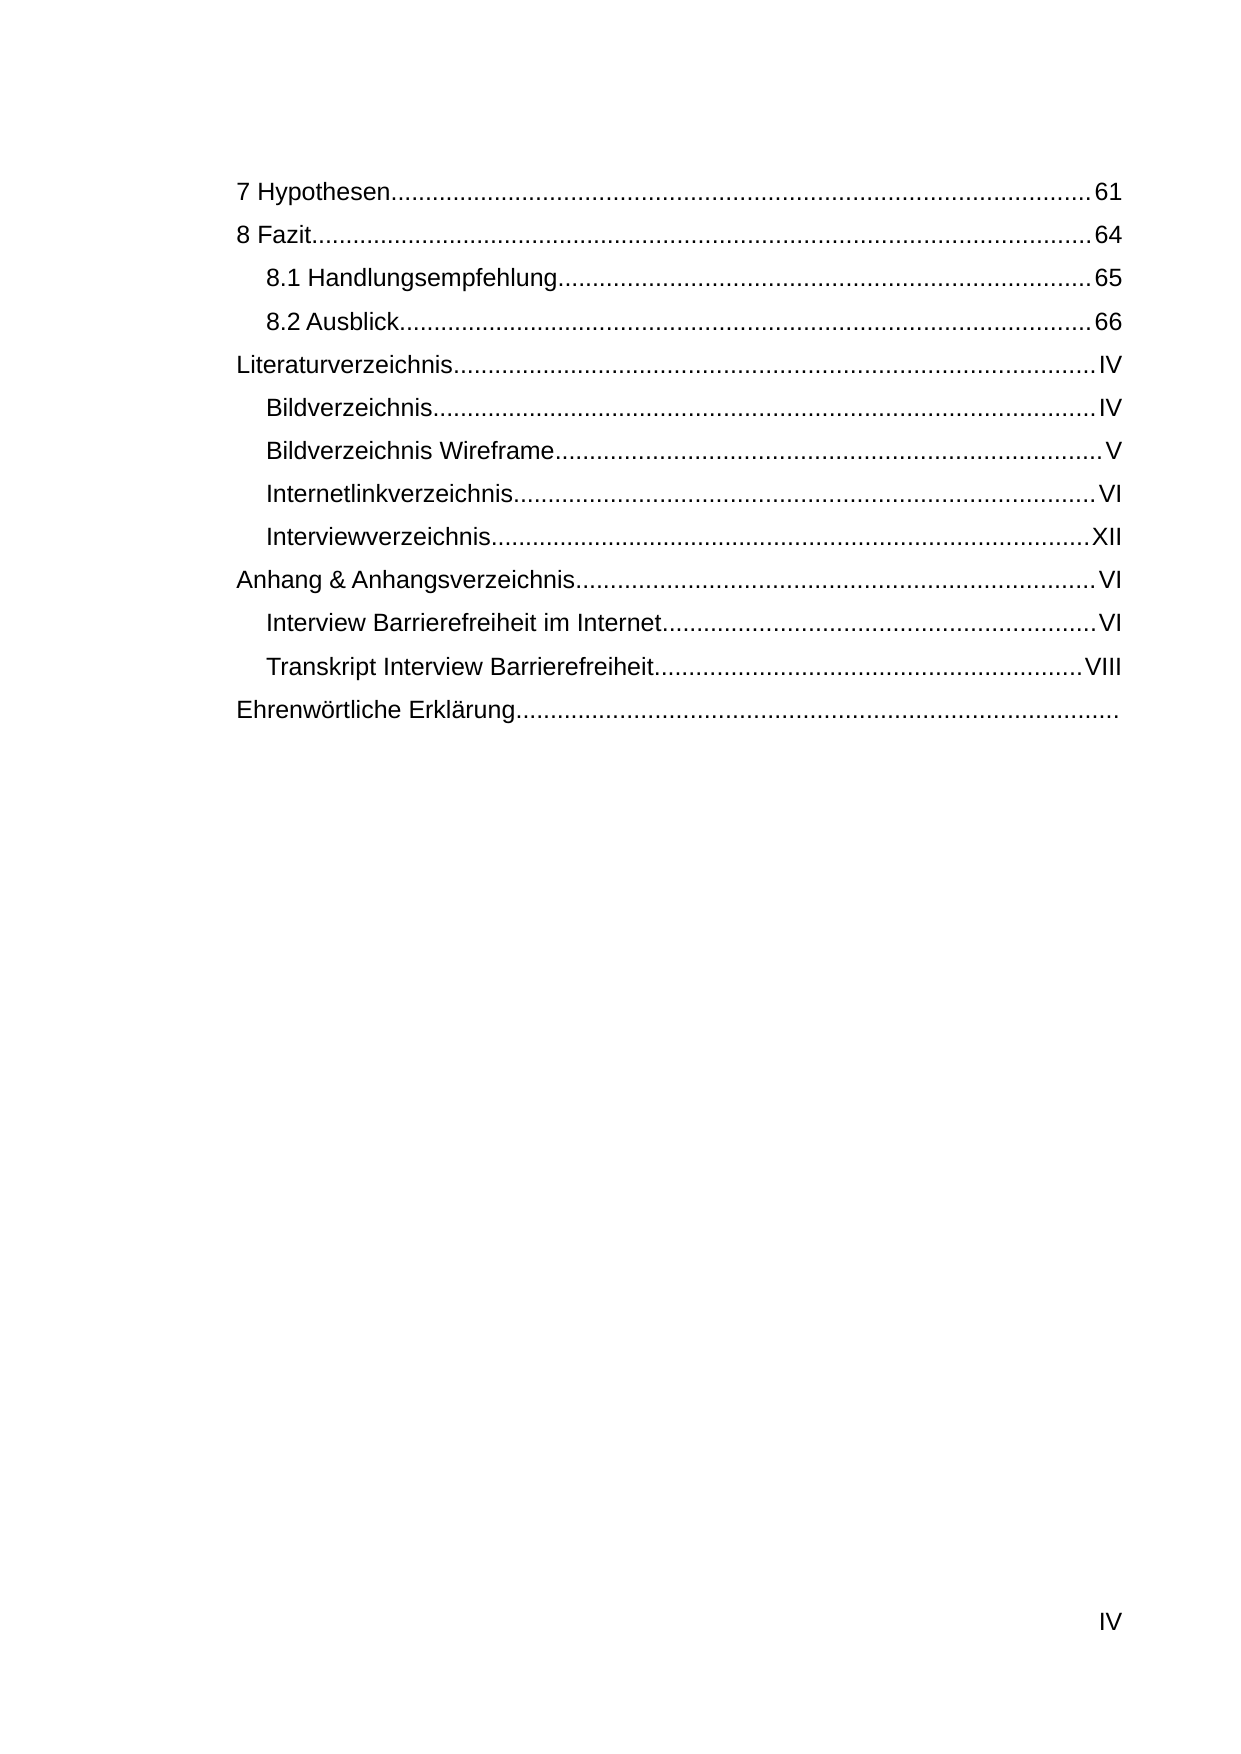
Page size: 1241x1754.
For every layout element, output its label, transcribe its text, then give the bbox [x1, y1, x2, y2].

text Transkript Interview Barrierefreiheit VIII [266, 652, 1122, 680]
text Interview Barrierefreiheit im Internet VI [266, 608, 1122, 637]
text Internetlinkverzeichnis VI [266, 479, 1122, 508]
text Bildverzeichnis Wireframe V [266, 436, 1122, 465]
text Anhang & Anhangsverzeichnis VI [236, 565, 1122, 594]
text 8.2 Ausblick 66 [266, 307, 1122, 335]
text Interviewverzeichnis XII [266, 522, 1122, 551]
text Literaturverzeichnis IV [236, 350, 1122, 378]
text 8 Fazit 64 [236, 220, 1122, 249]
text 8.1 Handlungsempfehlung 65 [266, 263, 1122, 292]
text Ehrenwörtliche Erklärung [236, 695, 1122, 723]
text 7 Hypothesen 61 [236, 177, 1122, 206]
text Bildverzeichnis IV [266, 393, 1122, 422]
